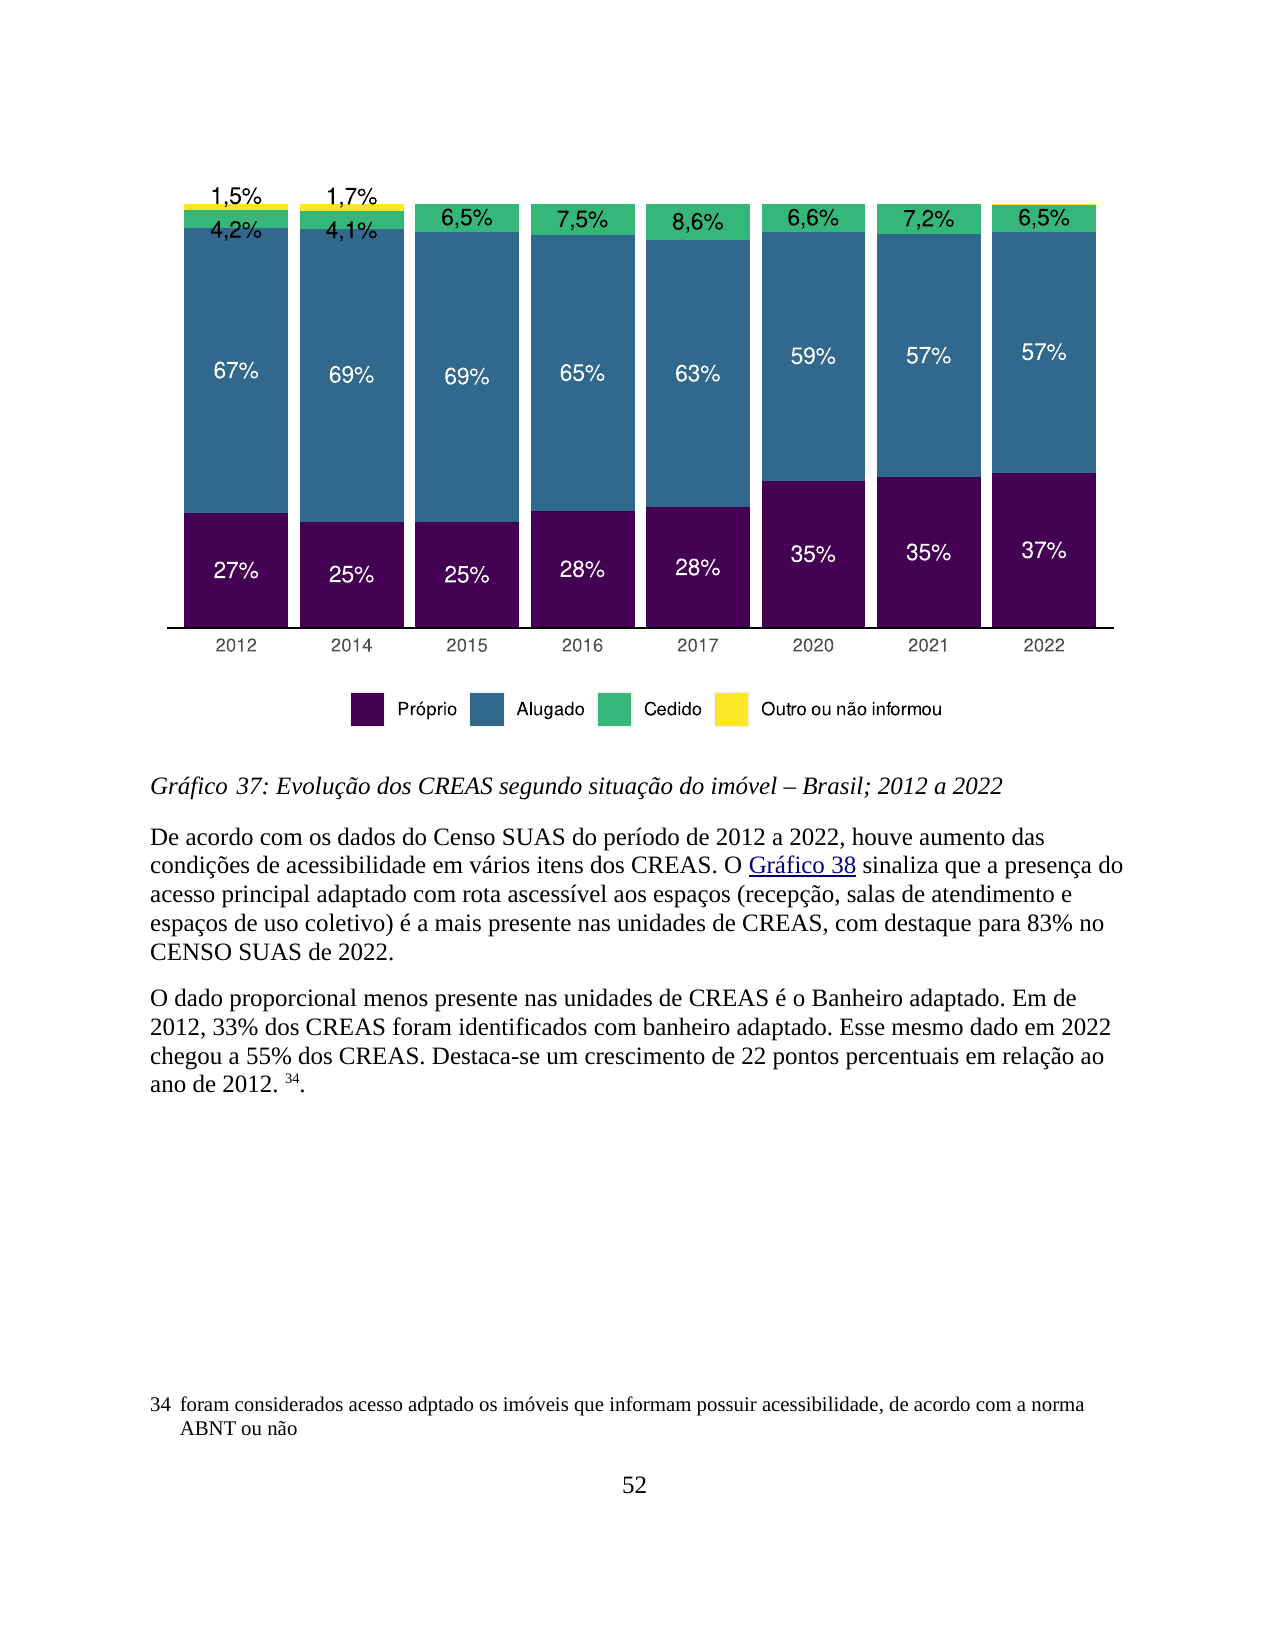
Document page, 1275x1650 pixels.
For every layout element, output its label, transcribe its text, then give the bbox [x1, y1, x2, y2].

text foram considerados acesso adptado os imóveis que informam possuir acessibilidade, de acordo com a norma ABNT ou não [150, 1392, 1125, 1440]
text De acordo com os dados do Censo SUAS do período de 2012 a 2022, houve aumento das condições de acessibilidade em vários itens dos CREAS. O Gráfico 38 sinaliza que a presença do acesso principal adaptado com rota ascessível aos espaços (recepção, salas de atendimento e espaços de uso coletivo) é a mais presente nas unidades de CREAS, com destaque para 83% no CENSO SUAS de 2022. [150, 822, 1125, 965]
table_header Gráfico 37: Evolução dos CREAS segundo situação do imóvel – Brasil; 2012 a 2022 [150, 751, 1125, 813]
text O dado proporcional menos presente nas unidades de CREAS é o Banheiro adaptado. Em de 2012, 33% dos CREAS foram identificados com banheiro adaptado. Esse mesmo dado em 2022 chegou a 55% dos CREAS. Destaca-se um crescimento de 22 pontos percentuais em relação ao ano de 2012. . [150, 983, 1125, 1098]
